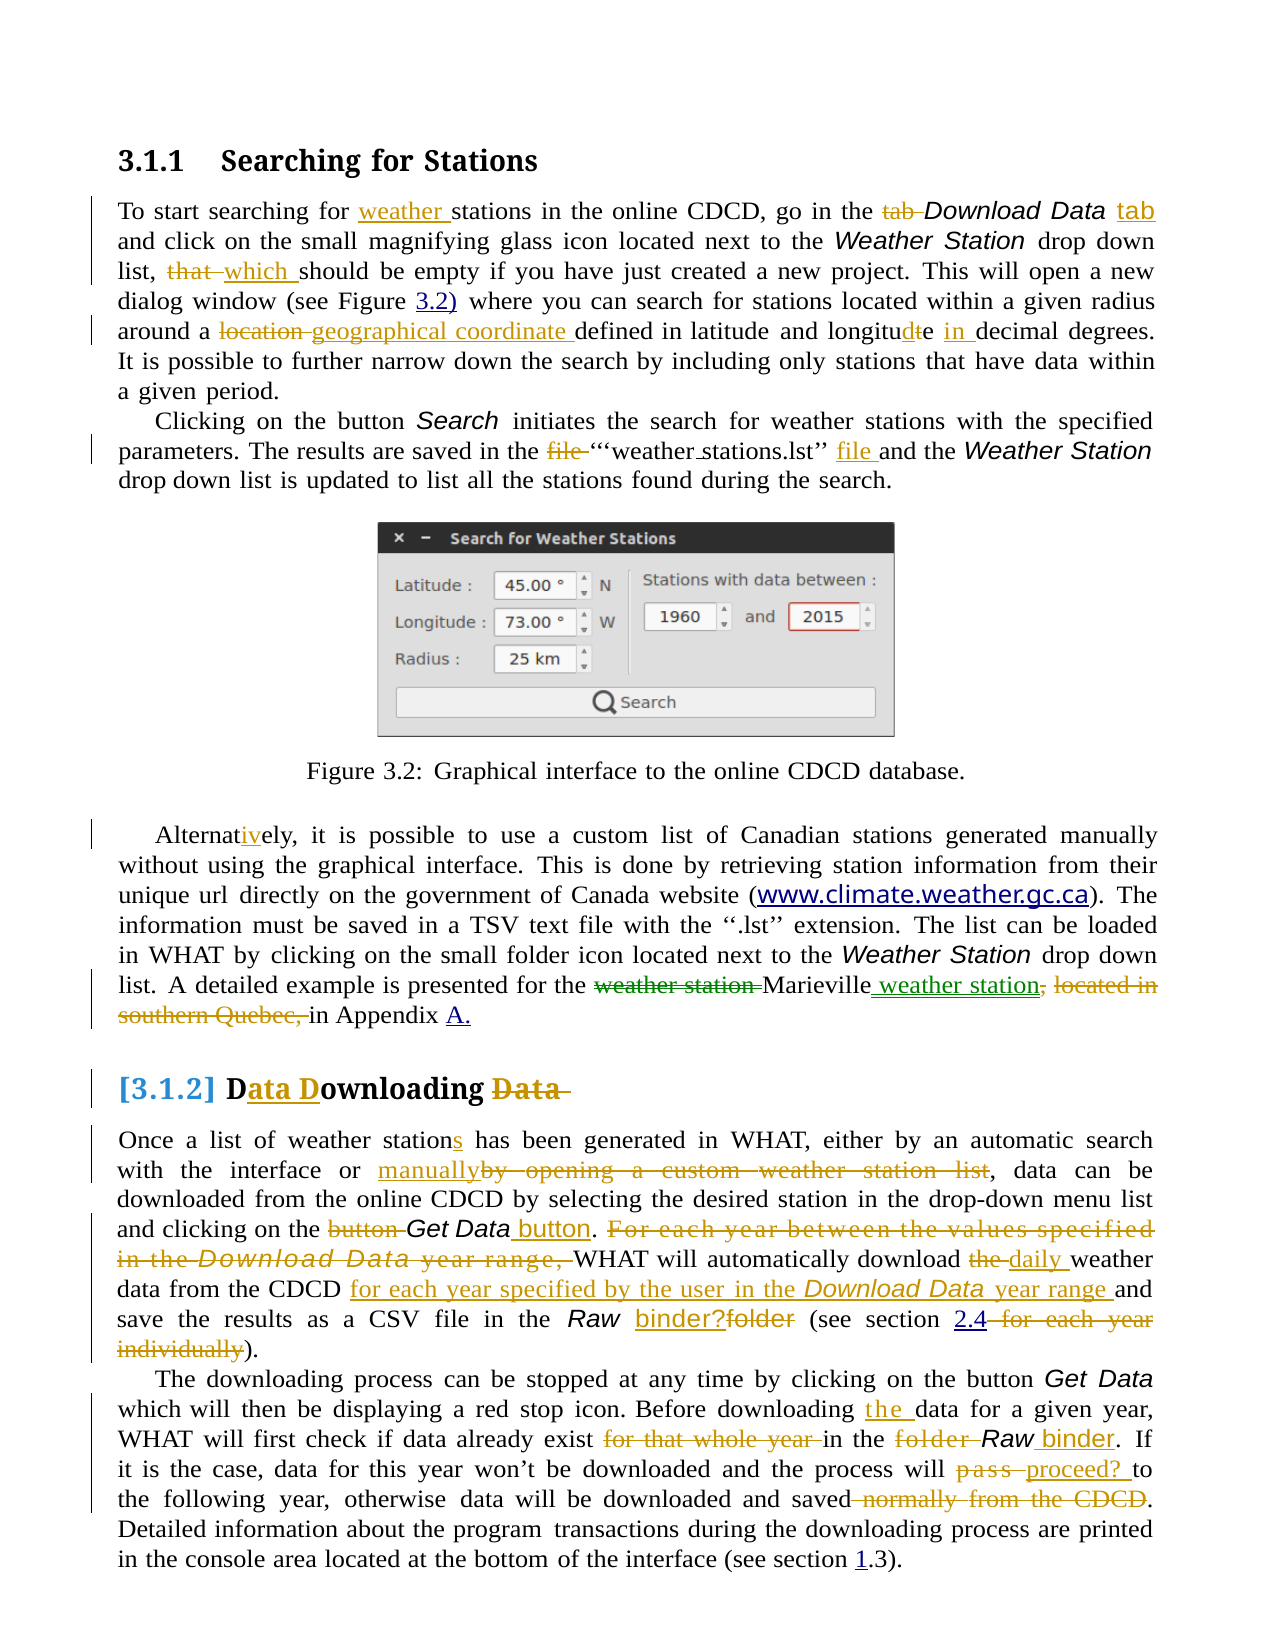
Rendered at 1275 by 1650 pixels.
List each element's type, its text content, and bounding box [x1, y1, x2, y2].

picture [377, 522, 895, 737]
text Clicking on the button Search initiates the search for weather stations with the specified parameters. The results are saved in the ‘‘‘weather stations.lst’’ file and the Weather Station drop down list is updated to list all the stations found during the search. [118, 406, 1153, 494]
text Figure 3.2: Graphical interface to the online CDCD database. [306, 756, 1169, 785]
list Data Downloading [118, 1069, 1169, 1108]
text Alternatively, it is possible to use a custom list of Canadian stations generated manually without using the graphical interface. This is done by retrieving station information from their unique url directly on the government of Canada website (www.climate.weather.gc.ca). The information must be saved in a TSV text file with the ‘‘.lst’’ extension. The list can be loaded in WHAT by clicking on the small folder icon located next to the Weather Station drop down list. A detailed example is presented for the Marieville weather station in Appendix A. [118, 819, 1158, 1029]
text Once a list of weather stations has been generated in WHAT, either by an automatic search with the interface or manually, data can be downloaded from the online CDCD by selecting the desired station in the drop-down menu list and clicking on the Get Data button. WHAT will automatically download daily weather data from the CDCD for each year specified by the user in the Download Data year range and save the results as a CSV file in the Raw binder? (see section 2.4). [117, 1125, 1153, 1363]
text The downloading process can be stopped at any time by clicking on the button Get Data which will then be displaying a red stop icon. Before downloading the data for a given year, WHAT will first check if data already exist in the Raw binder. If it is the case, data for this year won’t be downloaded and the process will proceed? to the following year, otherwise data will be downloaded and saved. Detailed information about the program transactions during the downloading process are printed in the console area located at the bottom of the interface (see section 1.3). [117, 1364, 1153, 1573]
text To start searching for weather stations in the online CDCD, go in the Download Data tab and click on the small magnifying glass icon located next to the Weather Station drop down list, which should be empty if you have just created a new project. This will open a new dialog window (see Figure 3.2) where you can search for stations located within a given radius around a geographical coordinate defined in latitude and longitude in decimal degrees. It is possible to further narrow down the search by including only stations that have data within a given period. [117, 196, 1156, 404]
list Searching for Stations [118, 140, 1169, 180]
